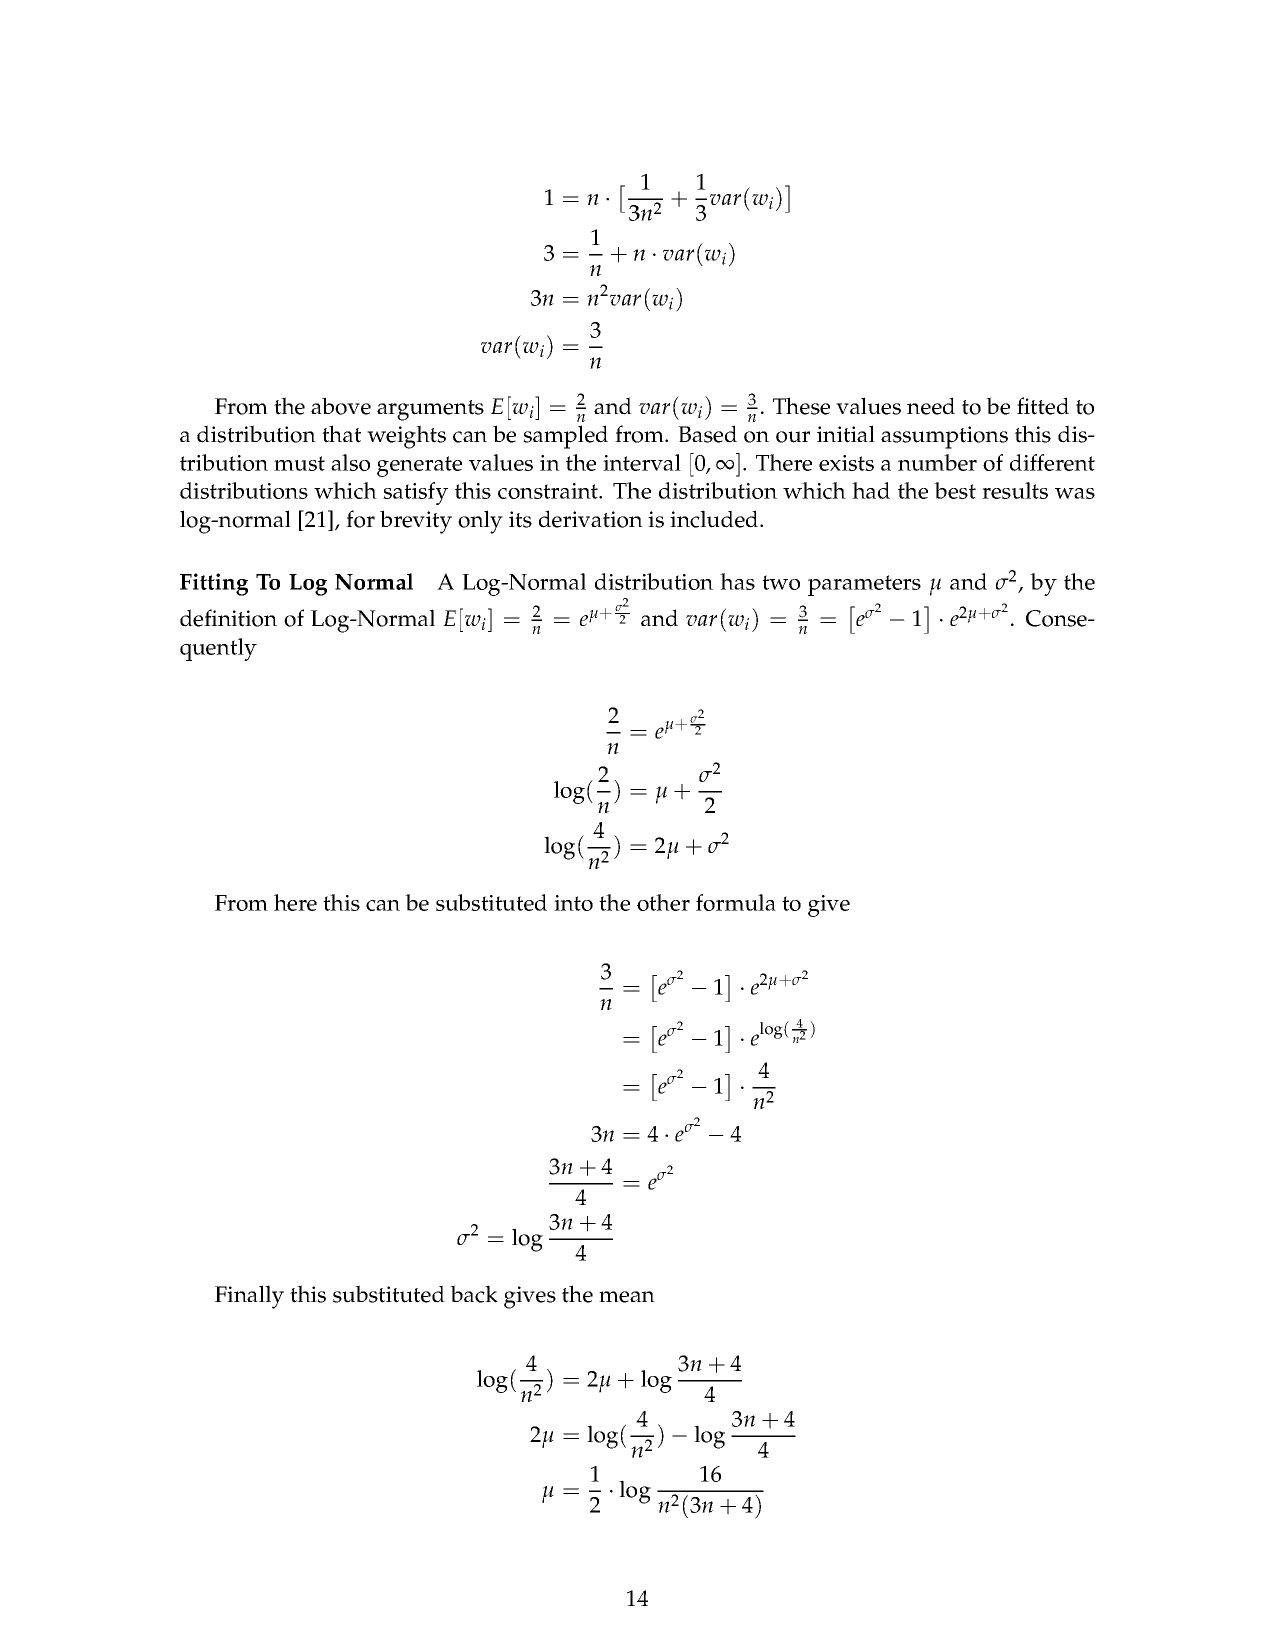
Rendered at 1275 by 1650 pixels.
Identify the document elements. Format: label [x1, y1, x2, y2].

picture [237, 424, 1038, 1225]
